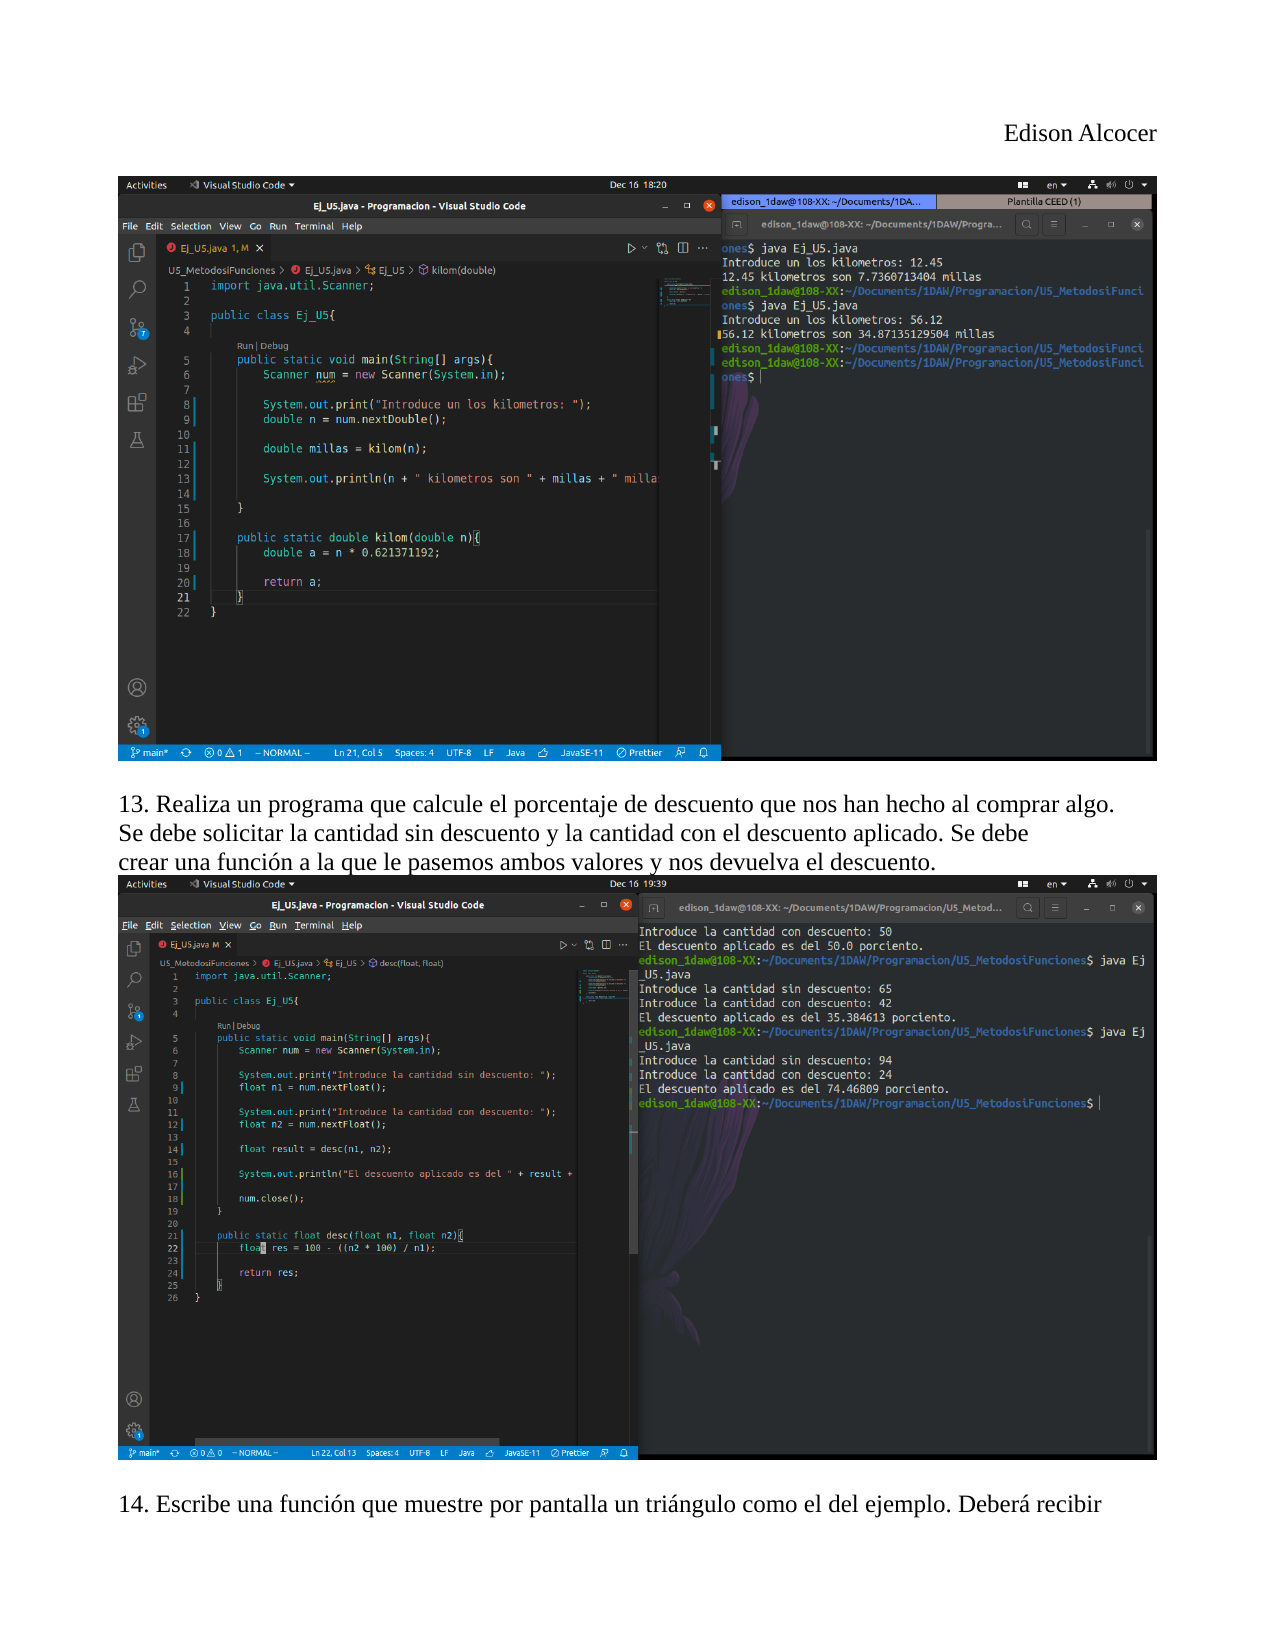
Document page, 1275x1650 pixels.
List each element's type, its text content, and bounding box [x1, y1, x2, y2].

text crear una función a la que le pasemos ambos valores y nos devuelva el descuento. [118, 847, 1157, 875]
text 13. Realiza un programa que calcule el porcentaje de descuento que nos han hecho al comprar algo. [118, 789, 1157, 818]
picture [118, 176, 1157, 761]
text Se debe solicitar la cantidad sin descuento y la cantidad con el descuento aplicado. Se debe [118, 818, 1157, 847]
picture [118, 875, 1157, 1460]
text 14. Escribe una función que muestre por pantalla un triángulo como el del ejemplo. Deberá recibir [118, 1489, 1157, 1517]
